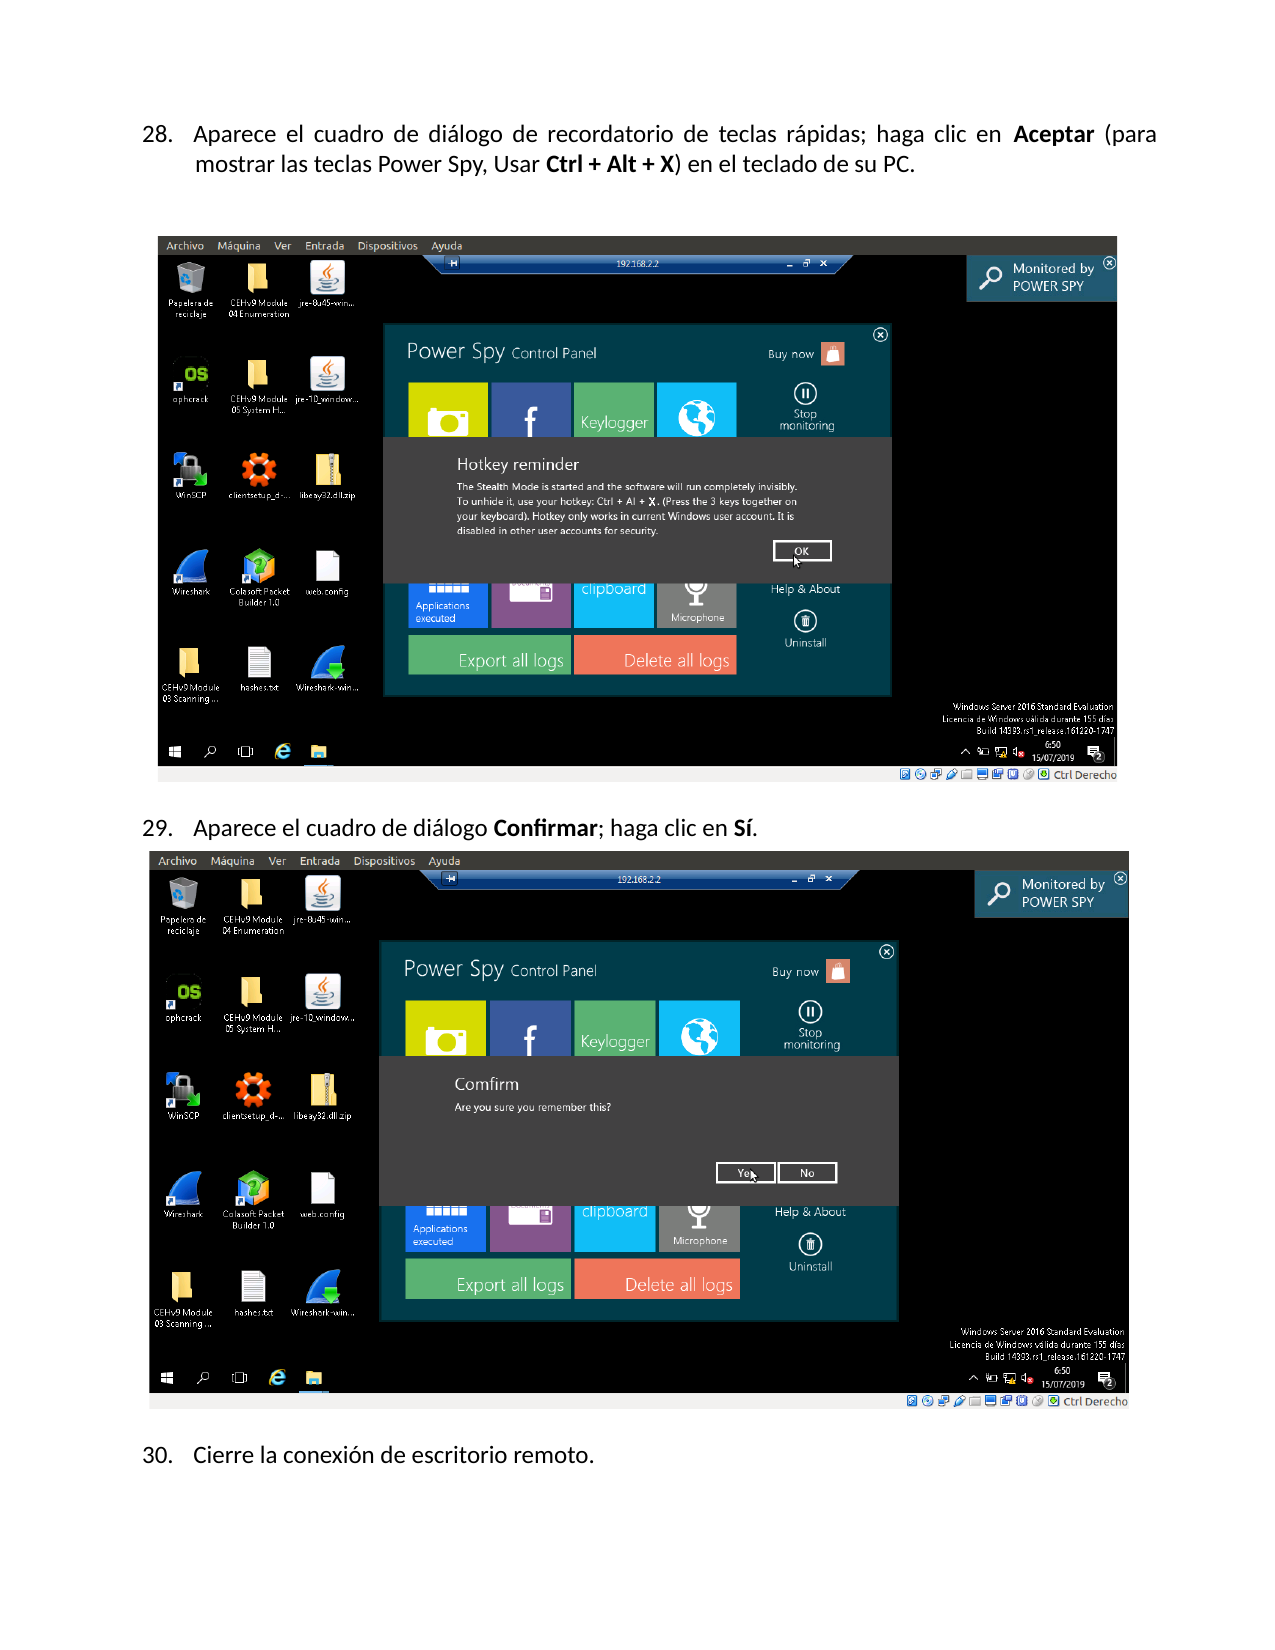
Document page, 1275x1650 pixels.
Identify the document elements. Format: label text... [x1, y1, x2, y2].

picture [157, 236, 1118, 782]
list Aparece el cuadro de diálogo Confirmar; haga clic en Sí. [142, 812, 1157, 842]
picture [149, 851, 1129, 1409]
list Cierre la conexión de escritorio remoto. [142, 1439, 1157, 1469]
list Aparece el cuadro de diálogo de recordatorio de teclas rápidas; haga clic en Aceptar (para mostrar las teclas Power Spy, Usar Ctrl + Alt + X) en el teclado de su PC. [142, 118, 1157, 179]
